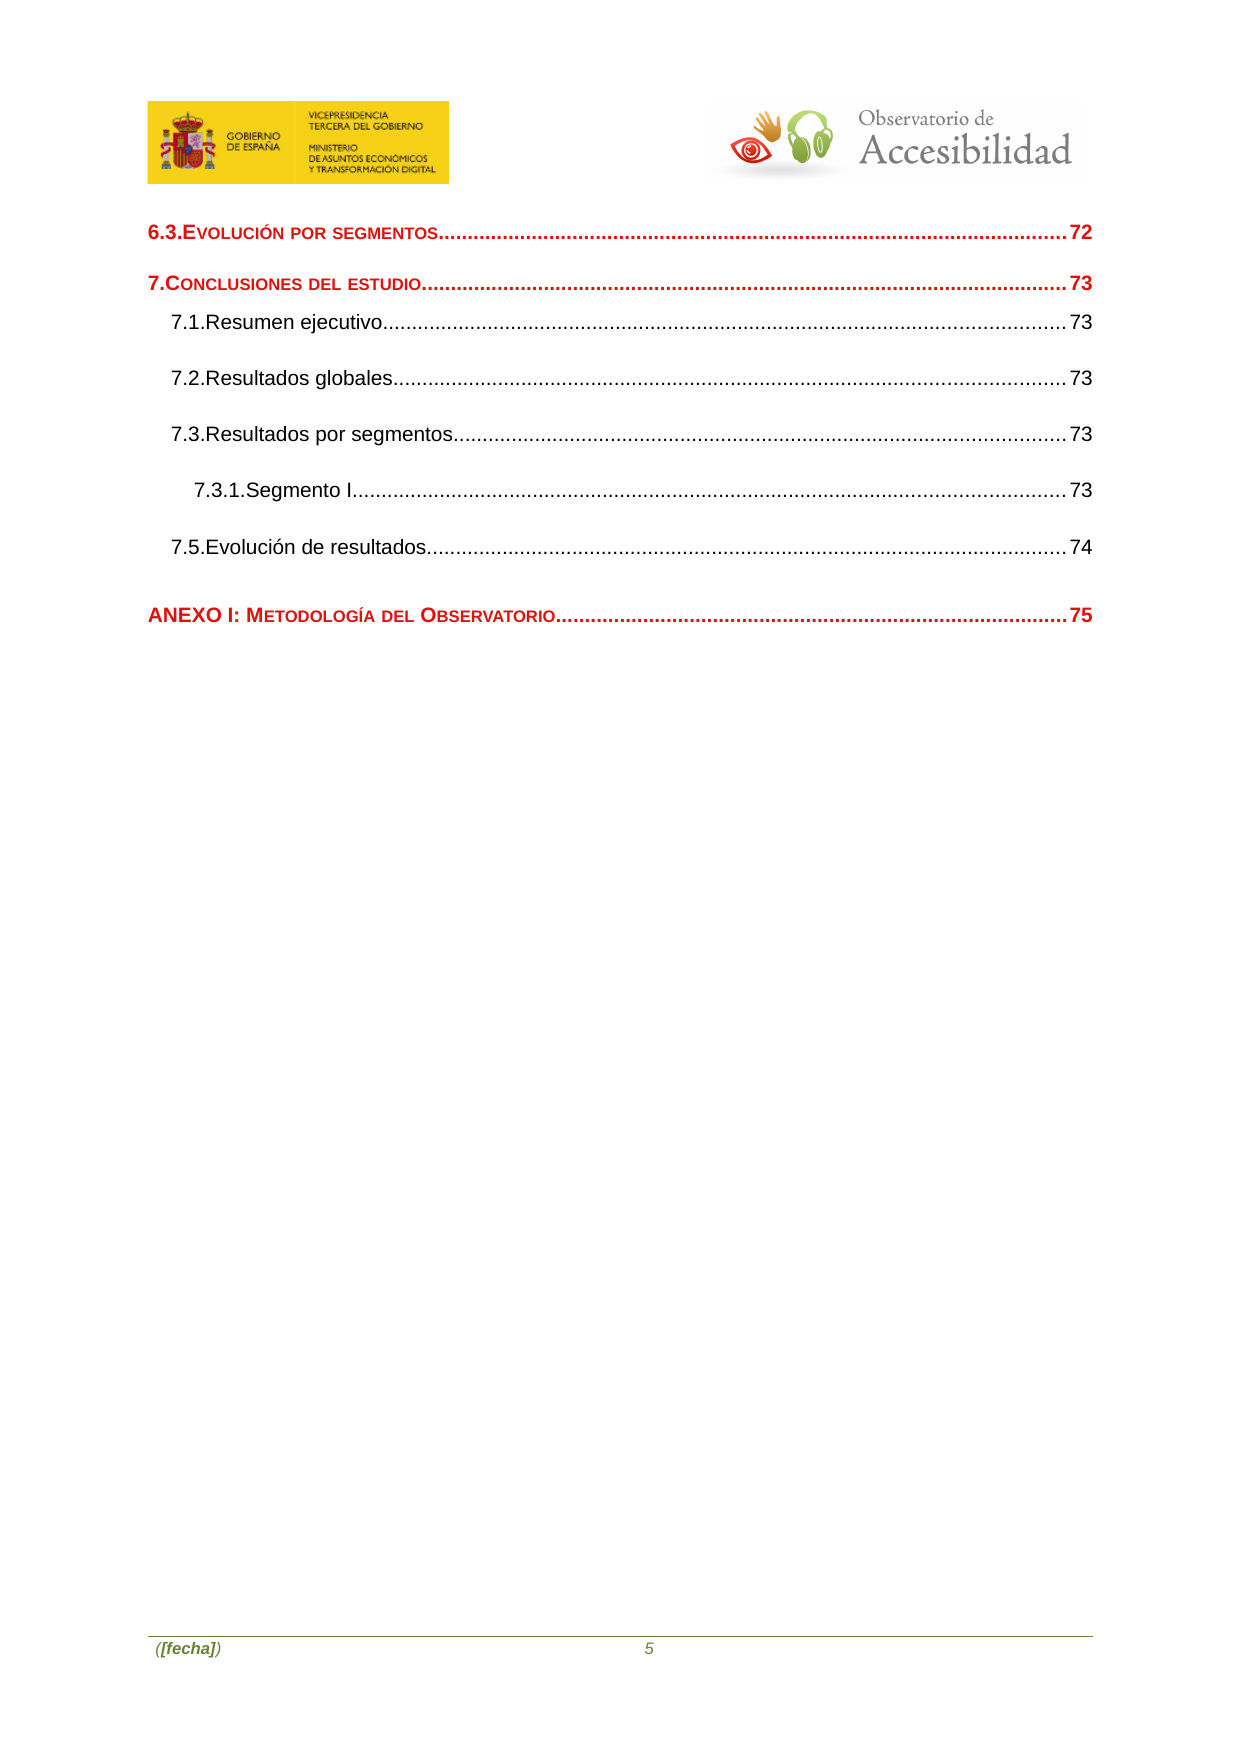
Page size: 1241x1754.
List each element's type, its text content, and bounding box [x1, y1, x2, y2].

text 7.Conclusiones del estudio 73 [148, 271, 1092, 295]
text 7.1.Resumen ejecutivo 73 [171, 310, 1092, 334]
text ANEXO I: Metodología del Observatorio 75 [148, 603, 1092, 627]
text 7.3.Resultados por segmentos 73 [171, 422, 1092, 446]
text 6.3.Evolución por segmentos 72 [148, 220, 1092, 244]
picture [710, 101, 1086, 184]
picture [147, 101, 450, 184]
text 7.3.1.Segmento I 73 [193, 478, 1092, 502]
text 7.2.Resultados globales 73 [171, 366, 1092, 390]
text 7.5.Evolución de resultados 74 [171, 534, 1092, 558]
